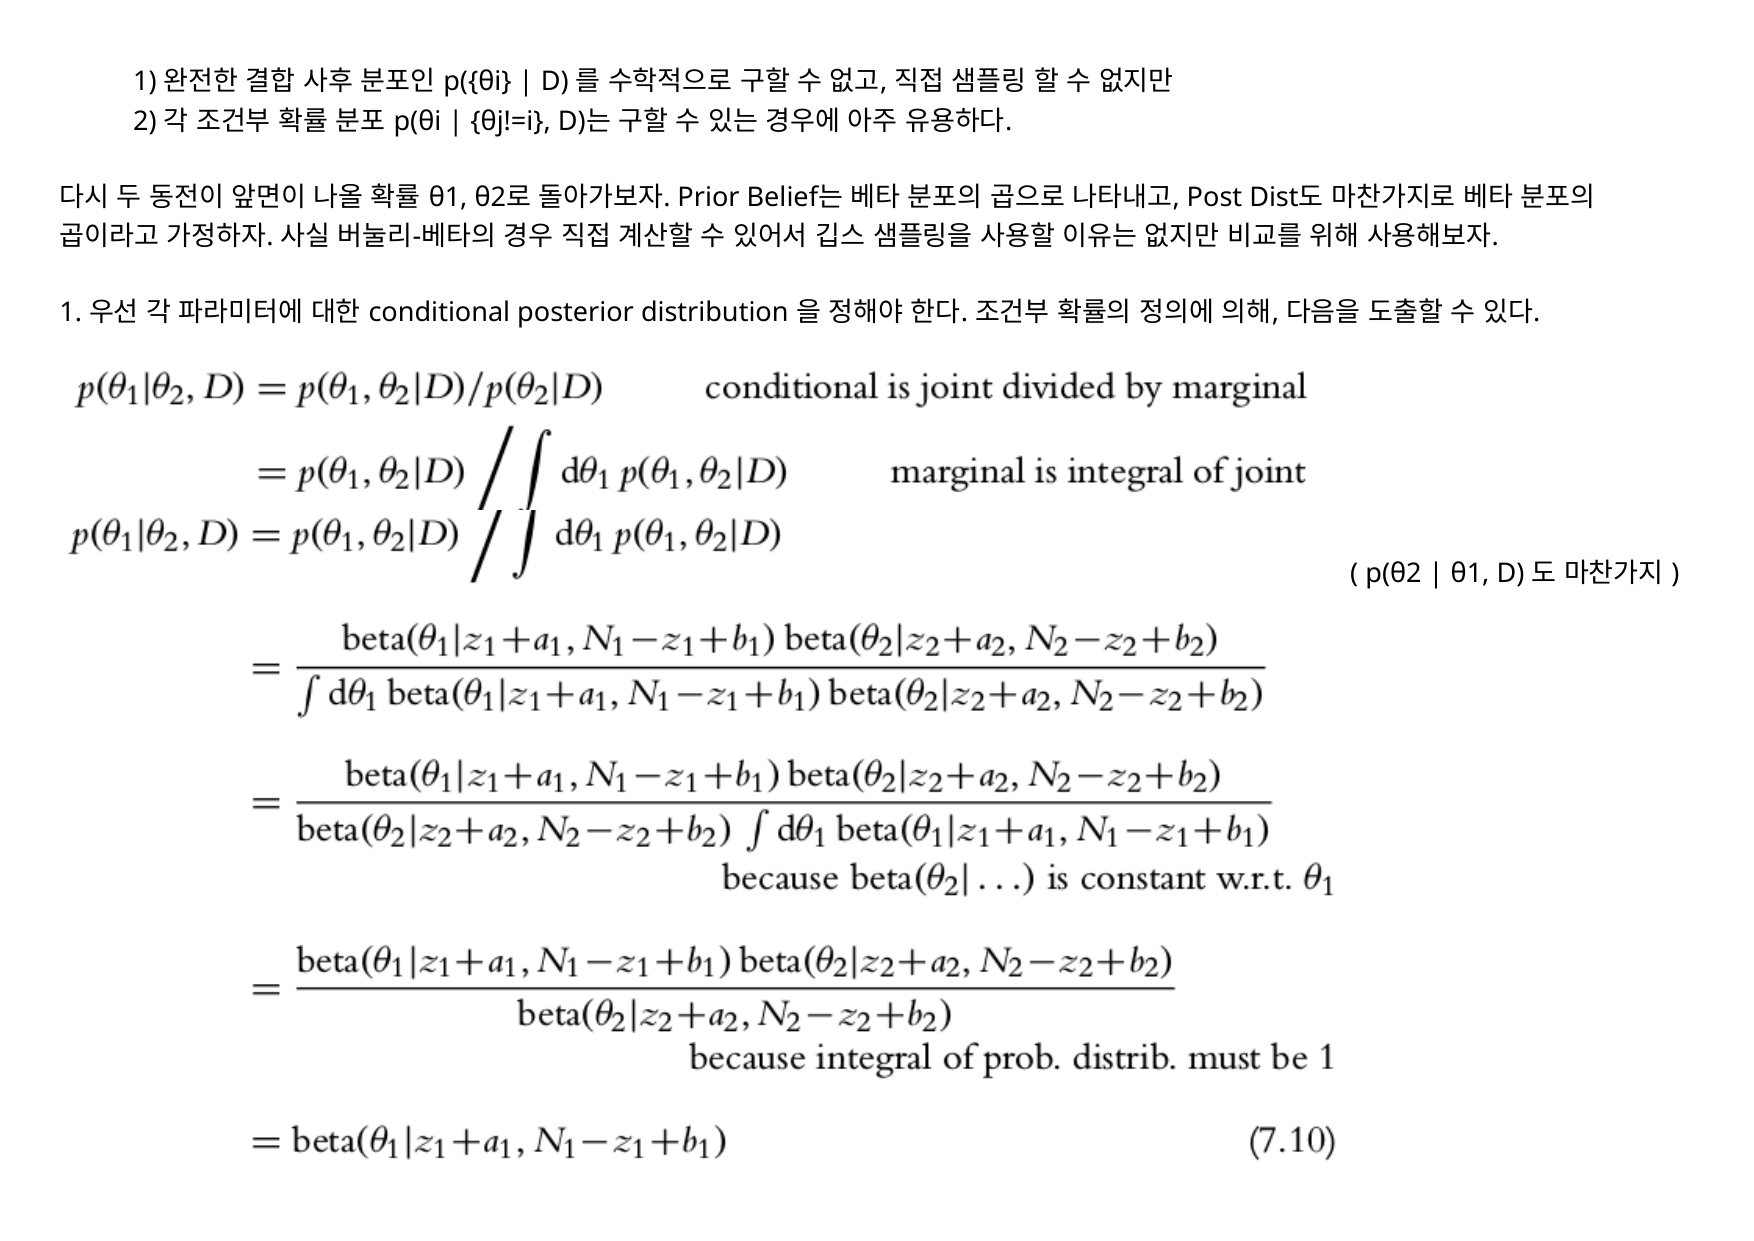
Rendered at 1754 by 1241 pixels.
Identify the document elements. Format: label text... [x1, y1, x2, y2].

picture [54, 353, 1350, 1177]
text 2) 각 조건부 확률 분포 p(θi | {θj!=i}, D)는 구할 수 있는 경우에 아주 유용하다. [59, 98, 1695, 138]
text 다시 두 동전이 앞면이 나올 확률 θ1, θ2로 돌아가보자. Prior Belief는 베타 분포의 곱으로 나타내고, Post Dist도 마찬가지로 베타 분포의 곱이라고 가정하자. 사실 버눌리-베타의 경우 직접 계산할 수 있어서 깁스 샘플링을 사용할 이유는 없지만 비교를 위해 사용해보자. [59, 175, 1695, 253]
text 1. 우선 각 파라미터에 대한 conditional posterior distribution 을 정해야 한다. 조건부 확률의 정의에 의해, 다음을 도출할 수 있다. [59, 290, 1695, 330]
text ( p(θ2 | θ1, D) 도 마찬가지 ) [1350, 551, 1695, 590]
text 1) 완전한 결합 사후 분포인 p({θi} | D) 를 수학적으로 구할 수 없고, 직접 샘플링 할 수 없지만 [59, 59, 1695, 98]
